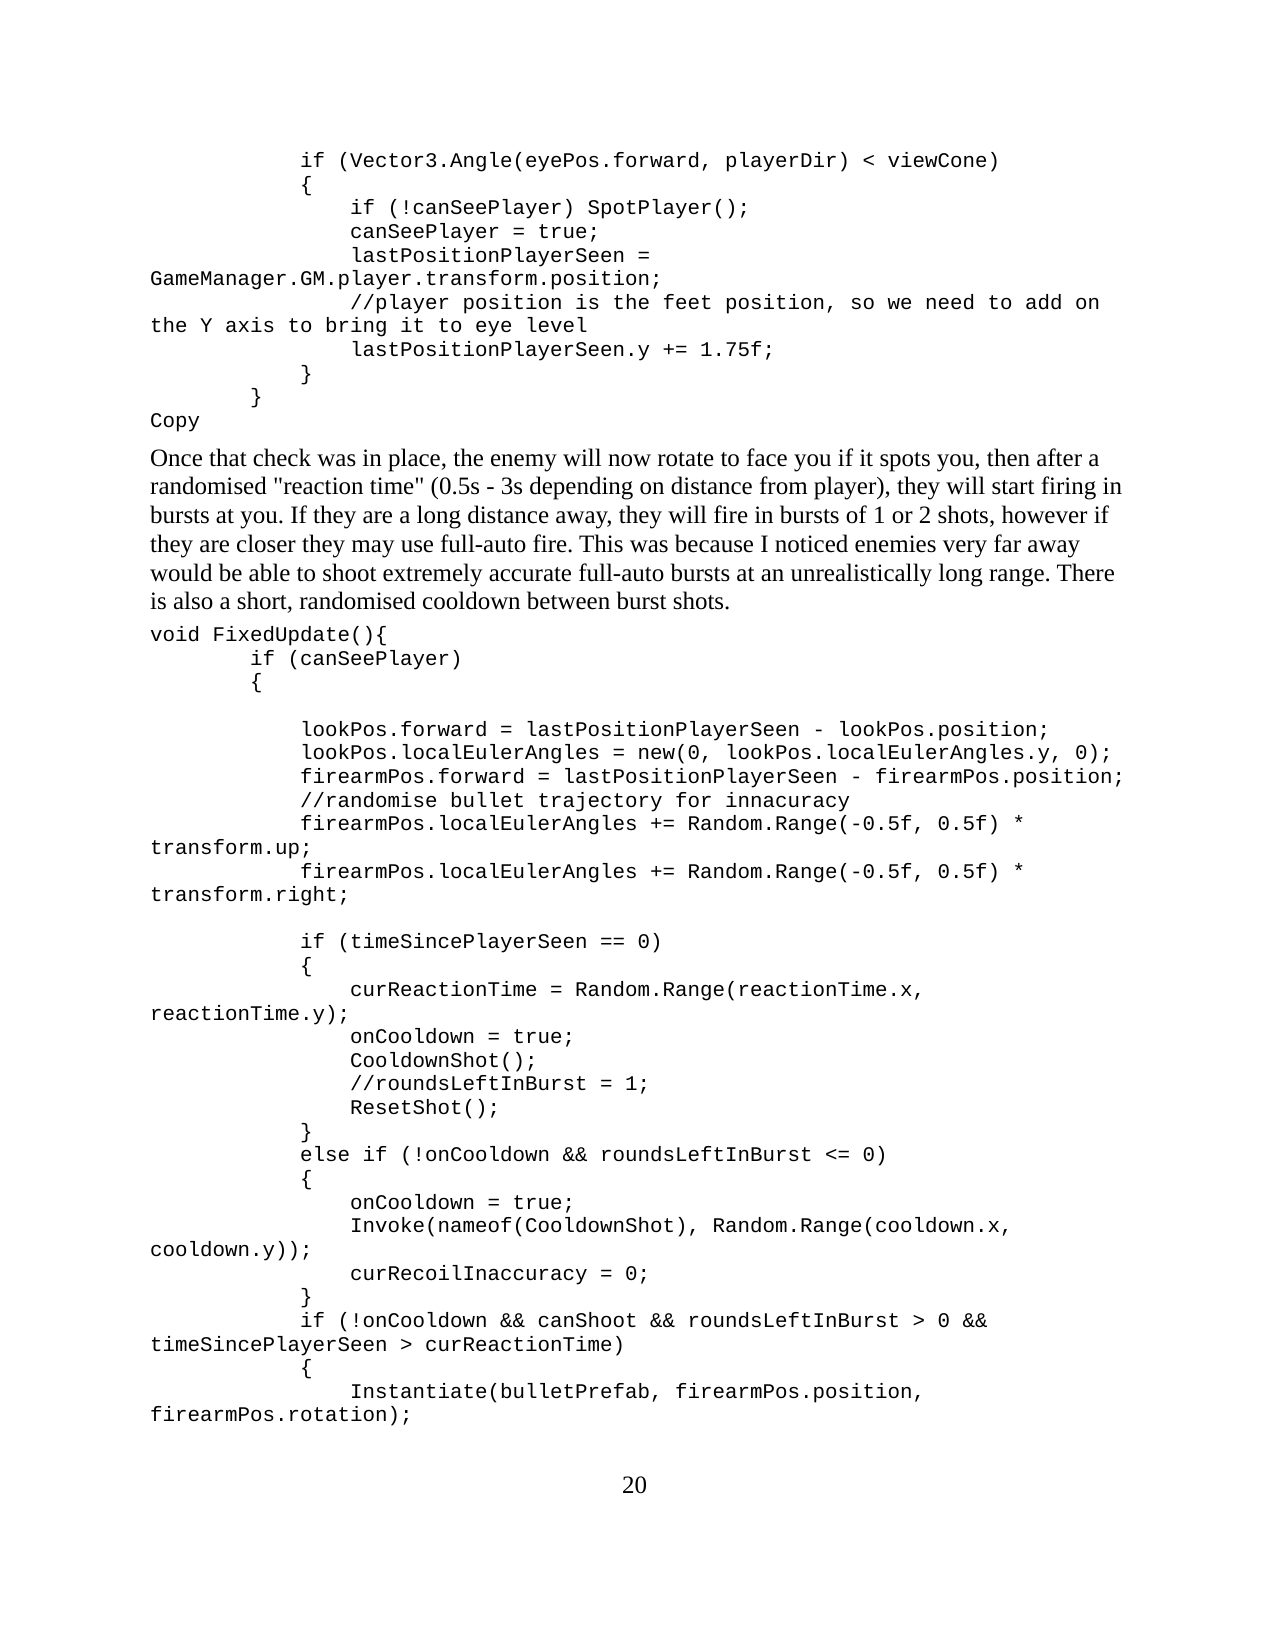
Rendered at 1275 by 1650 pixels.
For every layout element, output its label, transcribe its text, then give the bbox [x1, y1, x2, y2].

text ResetShot(); [150, 1097, 1125, 1121]
text } [150, 1121, 1125, 1144]
text void FixedUpdate(){ [150, 624, 1125, 648]
text lookPos.forward = lastPositionPlayerSeen - lookPos.position; [150, 719, 1125, 742]
text curRecoilInaccuracy = 0; [150, 1263, 1125, 1286]
text firearmPos.localEulerAngles += Random.Range(-0.5f, 0.5f) * transform.up; [150, 813, 1125, 861]
text curReactionTime = Random.Range(reactionTime.x, reactionTime.y); [150, 979, 1125, 1026]
text Invoke(nameof(CooldownShot), Random.Range(cooldown.x, cooldown.y)); [150, 1215, 1125, 1263]
text //player position is the feet position, so we need to add on the Y axis to bring it to eye level [150, 292, 1125, 339]
text onCooldown = true; [150, 1192, 1125, 1215]
text if (Vector3.Angle(eyePos.forward, playerDir) < viewCone) [150, 150, 1125, 174]
text Instantiate(bulletPrefab, firearmPos.position, firearmPos.rotation); [150, 1381, 1125, 1428]
text } [150, 386, 1125, 410]
text Once that check was in place, the enemy will now rotate to face you if it spots you, then after a randomised "reaction time" (0.5s - 3s depending on distance from player), they will start firing in bursts at you. If they are a long distance away, they will fire in bursts of 1 or 2 shots, however if they are closer they may use full-auto fire. This was because I noticed enemies very far away would be able to shoot extremely accurate full-auto bursts at an unrealistically long range. There is also a short, randomised cooldown between burst shots. [150, 443, 1125, 615]
text { [150, 955, 1125, 979]
text lastPositionPlayerSeen.y += 1.75f; [150, 339, 1125, 363]
text lastPositionPlayerSeen = GameManager.GM.player.transform.position; [150, 244, 1125, 292]
text firearmPos.localEulerAngles += Random.Range(-0.5f, 0.5f) * transform.right; [150, 861, 1125, 908]
text canSeePlayer = true; [150, 221, 1125, 244]
text else if (!onCooldown && roundsLeftInBurst <= 0) [150, 1144, 1125, 1168]
text //roundsLeftInBurst = 1; [150, 1073, 1125, 1097]
text { [150, 671, 1125, 695]
text } [150, 363, 1125, 386]
text CooldownShot(); [150, 1050, 1125, 1073]
text { [150, 1357, 1125, 1381]
text Copy [150, 410, 1125, 434]
text if (timeSincePlayerSeen == 0) [150, 932, 1125, 955]
text if (canSeePlayer) [150, 648, 1125, 671]
text { [150, 1168, 1125, 1192]
text onCooldown = true; [150, 1026, 1125, 1050]
text //randomise bullet trajectory for innacuracy [150, 790, 1125, 813]
text lookPos.localEulerAngles = new(0, lookPos.localEulerAngles.y, 0); [150, 742, 1125, 766]
text if (!canSeePlayer) SpotPlayer(); [150, 197, 1125, 221]
text if (!onCooldown && canShoot && roundsLeftInBurst > 0 && timeSincePlayerSeen > curReactionTime) [150, 1310, 1125, 1357]
text firearmPos.forward = lastPositionPlayerSeen - firearmPos.position; [150, 766, 1125, 790]
text } [150, 1286, 1125, 1310]
text { [150, 174, 1125, 197]
